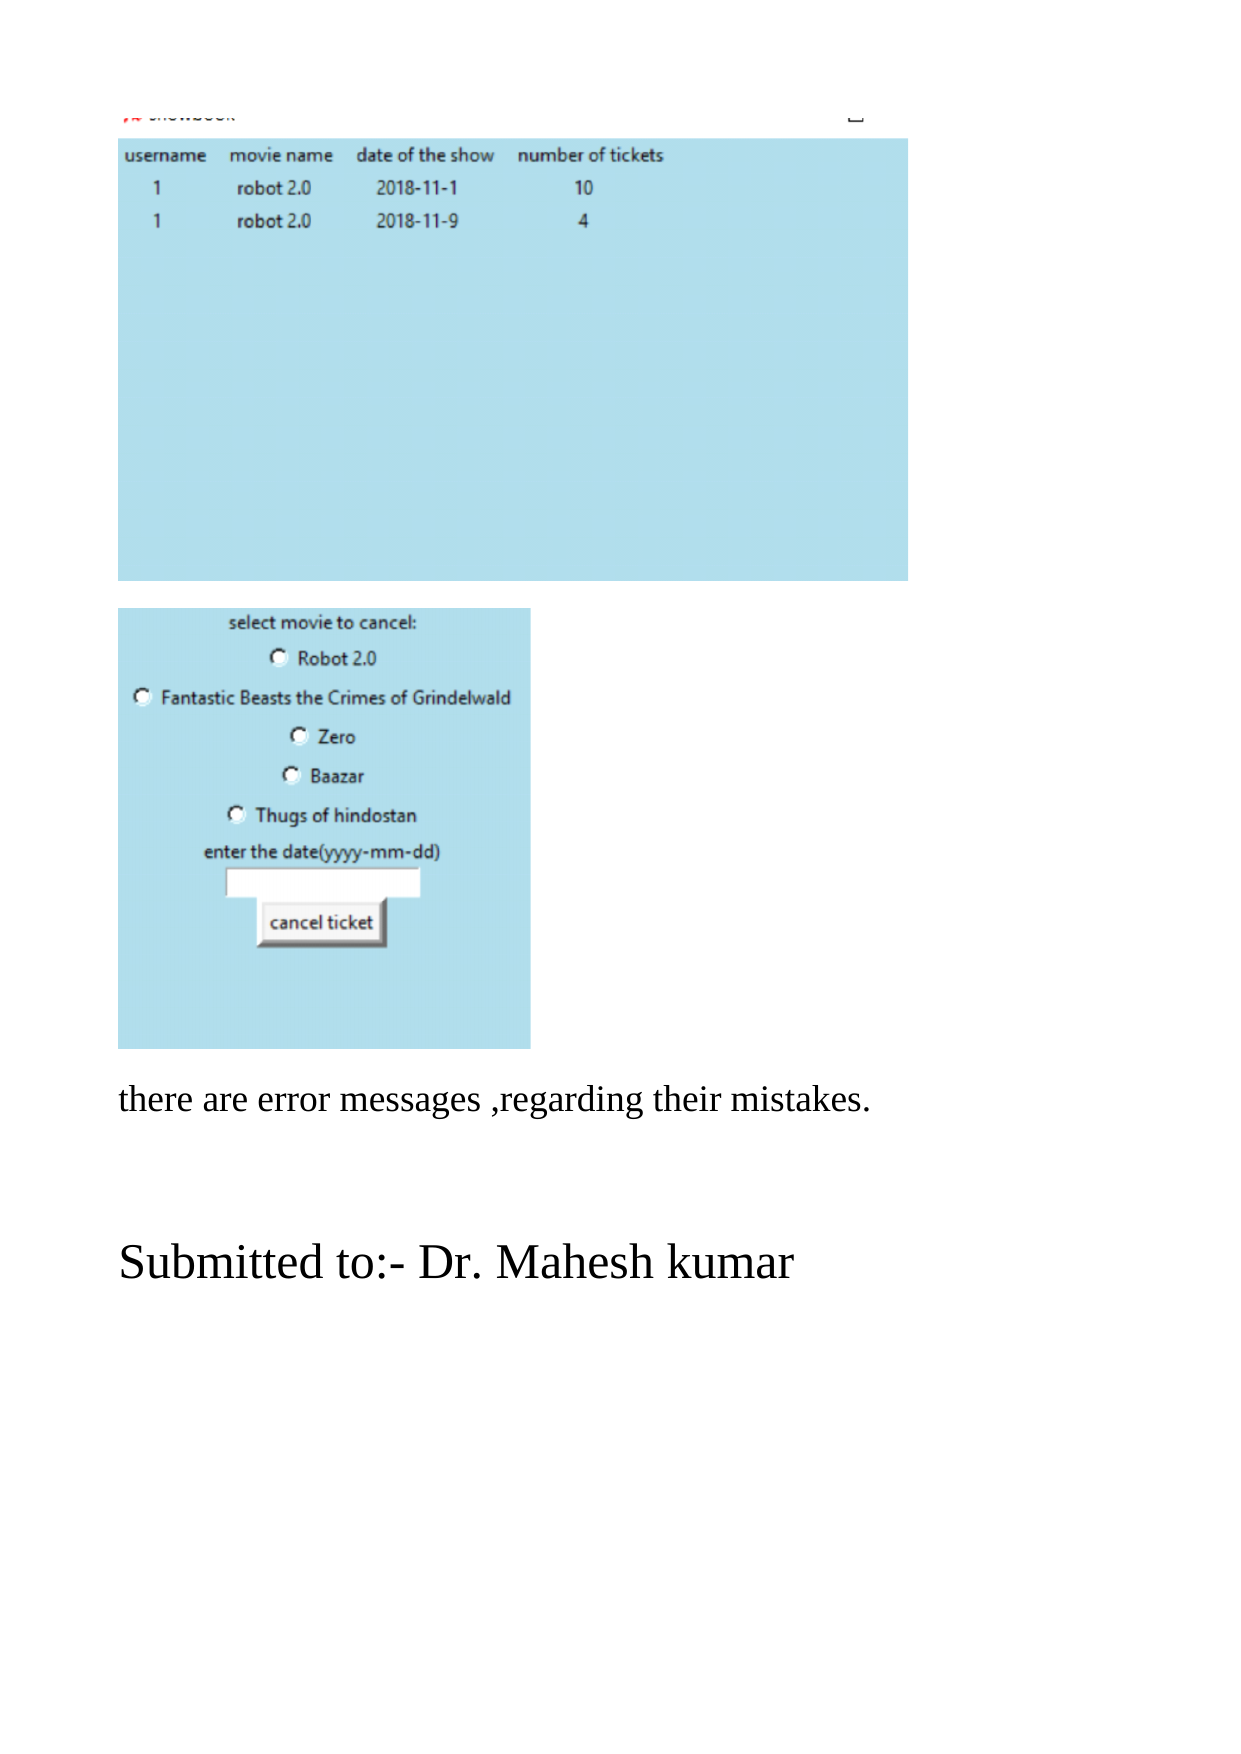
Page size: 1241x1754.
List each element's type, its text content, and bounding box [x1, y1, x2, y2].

text there are error messages ,regarding their mistakes. [118, 1077, 1122, 1120]
text Submitted to:- Dr. Mahesh kumar [118, 1232, 1122, 1289]
